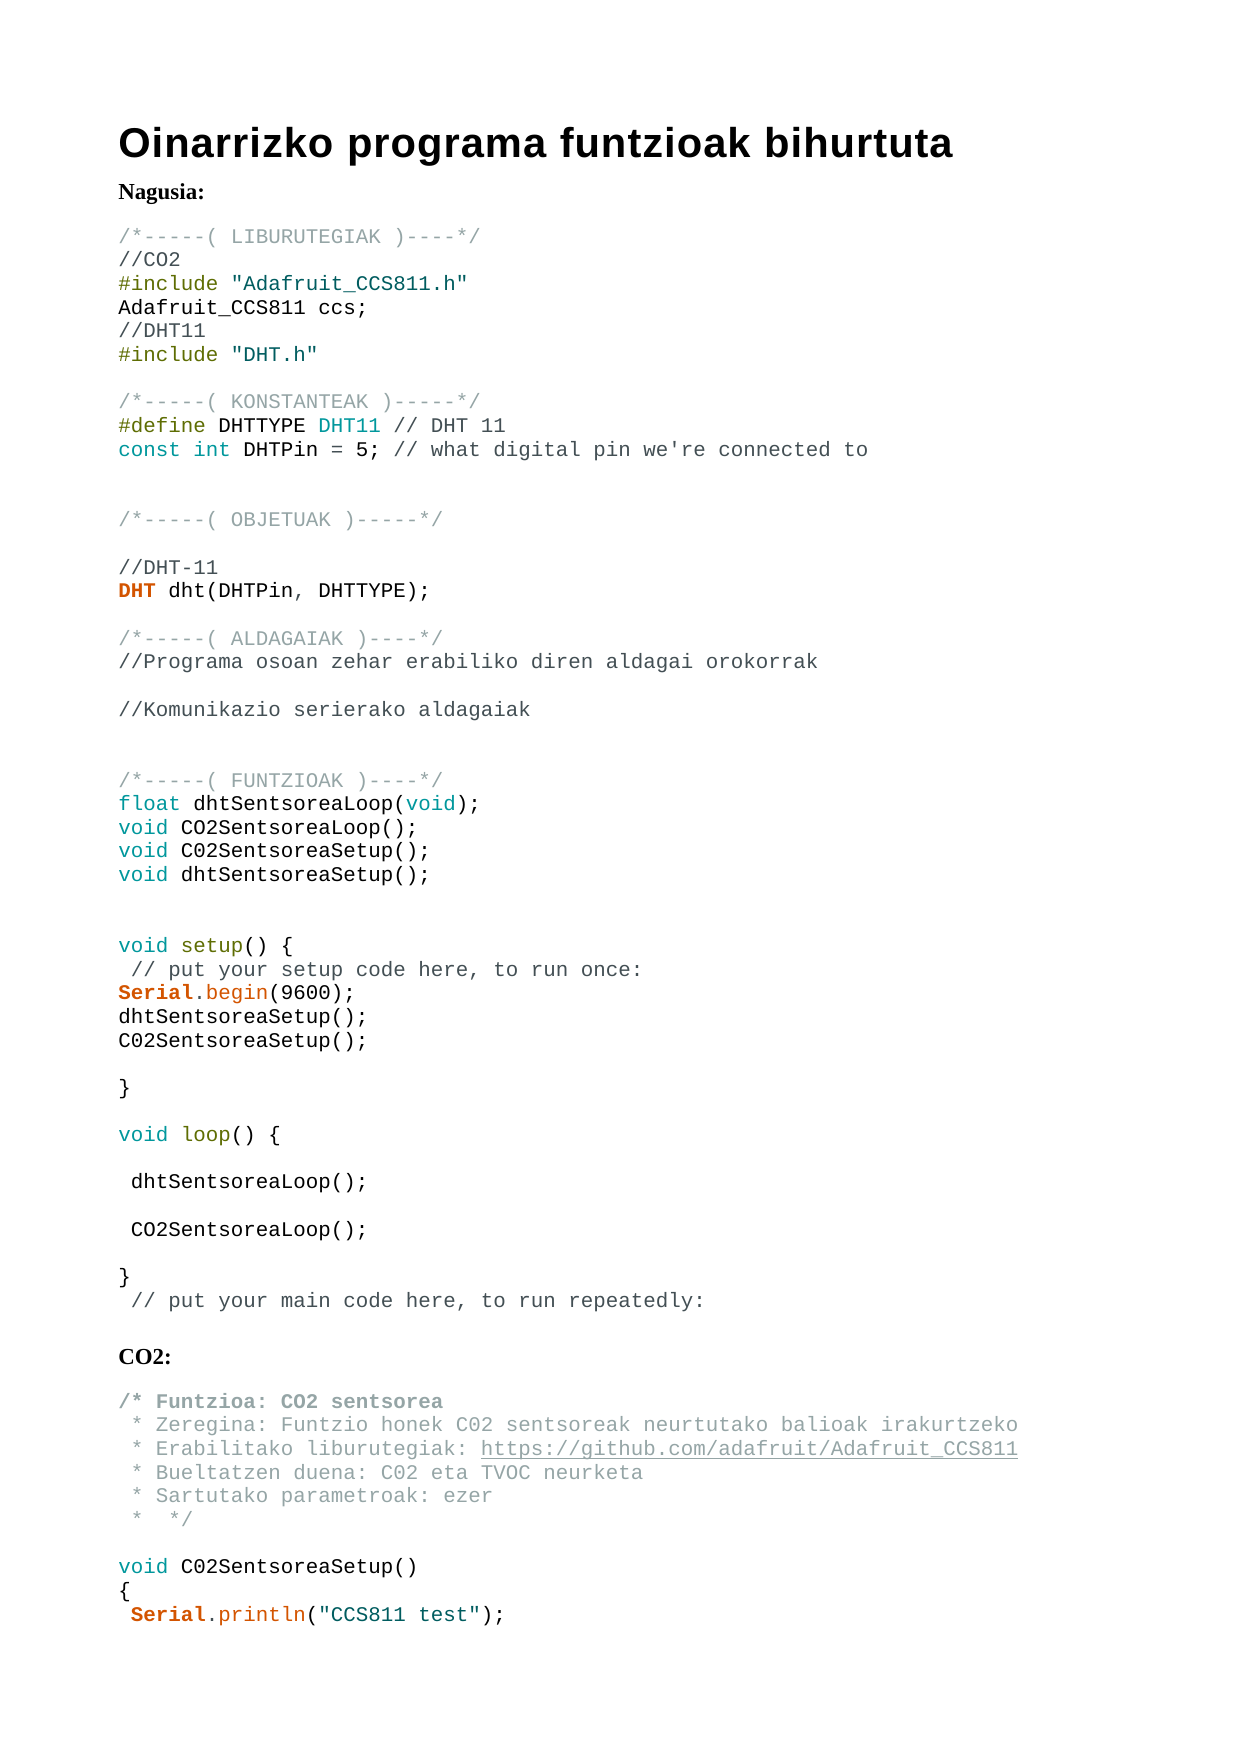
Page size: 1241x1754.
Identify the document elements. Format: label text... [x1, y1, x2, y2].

text C02SentsoreaSetup(); [118, 1030, 1122, 1053]
text /*-----( LIBURUTEGIAK )----*/ [118, 226, 1122, 249]
text void CO2SentsoreaLoop(); [118, 817, 1122, 841]
text Serial.println("CCS811 test"); [118, 1604, 1122, 1627]
text /*-----( FUNTZIOAK )----*/ [118, 769, 1122, 793]
text } [118, 1077, 1122, 1101]
text * */ [118, 1509, 1122, 1533]
text void C02SentsoreaSetup() [118, 1556, 1122, 1580]
text /*-----( ALDAGAIAK )----*/ [118, 628, 1122, 651]
text void C02SentsoreaSetup(); [118, 841, 1122, 864]
text { [118, 1580, 1122, 1604]
text // put your setup code here, to run once: [118, 959, 1122, 982]
text const int DHTPin = 5; // what digital pin we're connected to [118, 438, 1122, 462]
text //Komunikazio serierako aldagaiak [118, 699, 1122, 722]
subtitle Oinarrizko programa funtzioak bihurtuta [118, 118, 1122, 166]
text dhtSentsoreaSetup(); [118, 1006, 1122, 1030]
text Adafruit_CCS811 ccs; [118, 297, 1122, 320]
text dhtSentsoreaLoop(); [118, 1172, 1122, 1195]
text * Zeregina: Funtzio honek C02 sentsoreak neurtutako balioak irakurtzeko [118, 1414, 1122, 1438]
text float dhtSentsoreaLoop(void); [118, 793, 1122, 817]
text //Programa osoan zehar erabiliko diren aldagai orokorrak [118, 651, 1122, 675]
text void setup() { [118, 935, 1122, 959]
text * Bueltatzen duena: C02 eta TVOC neurketa [118, 1462, 1122, 1485]
text Serial.begin(9600); [118, 982, 1122, 1006]
text * Erabilitako liburutegiak: https://github.com/adafruit/Adafruit_CCS811 [118, 1438, 1122, 1462]
text * Sartutako parametroak: ezer [118, 1485, 1122, 1509]
text //DHT11 [118, 320, 1122, 344]
text CO2: [118, 1343, 1122, 1369]
text // put your main code here, to run repeatedly: [118, 1290, 1122, 1313]
text /*-----( OBJETUAK )-----*/ [118, 509, 1122, 533]
text #include "DHT.h" [118, 344, 1122, 368]
text Nagusia: [118, 178, 1122, 204]
text //CO2 [118, 249, 1122, 273]
text /*-----( KONSTANTEAK )-----*/ [118, 391, 1122, 415]
text DHT dht(DHTPin, DHTTYPE); [118, 580, 1122, 604]
text void loop() { [118, 1124, 1122, 1148]
text /* Funtzioa: CO2 sentsorea [118, 1391, 1122, 1414]
text } [118, 1266, 1122, 1290]
text #include "Adafruit_CCS811.h" [118, 273, 1122, 297]
text //DHT-11 [118, 557, 1122, 580]
text void dhtSentsoreaSetup(); [118, 864, 1122, 888]
text CO2SentsoreaLoop(); [118, 1219, 1122, 1242]
text #define DHTTYPE DHT11 // DHT 11 [118, 415, 1122, 438]
